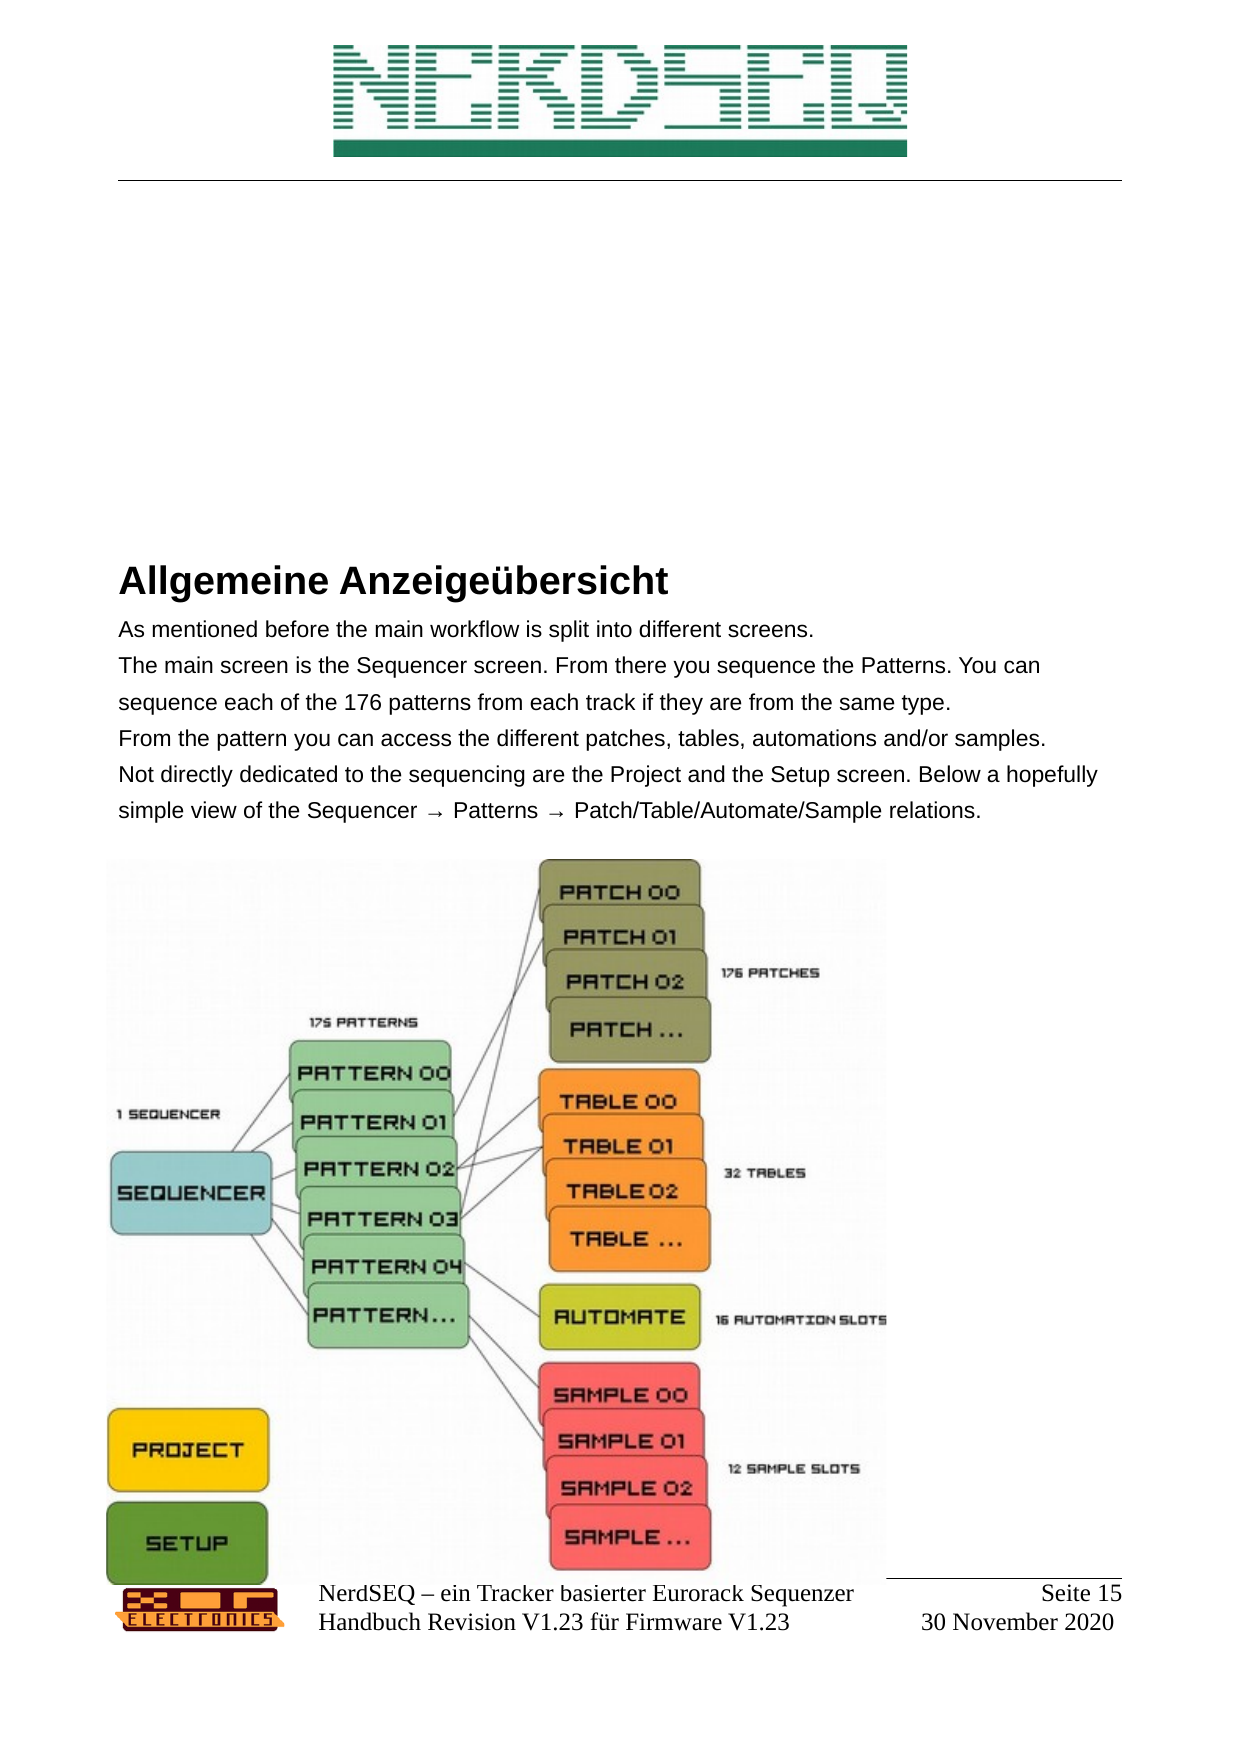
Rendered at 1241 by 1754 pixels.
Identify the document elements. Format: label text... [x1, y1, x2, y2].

text As mentioned before the main workflow is split into different screens. [118, 616, 1122, 642]
picture [333, 45, 908, 157]
text From the pattern you can access the different patches, tables, automations and/or samples. [118, 725, 1122, 751]
text Not directly dedicated to the sequencing are the Project and the Setup screen. Below a hopefully simple view of the Sequencer → Patterns → Patch/Table/Automate/Sample relations. [118, 761, 1122, 824]
subtitle Allgemeine Anzeigeübersicht [118, 558, 1122, 603]
picture [106, 859, 887, 1634]
text The main screen is the Sequencer screen. From there you sequence the Patterns. You can sequence each of the 176 patterns from each track if they are from the same type. [118, 652, 1122, 715]
